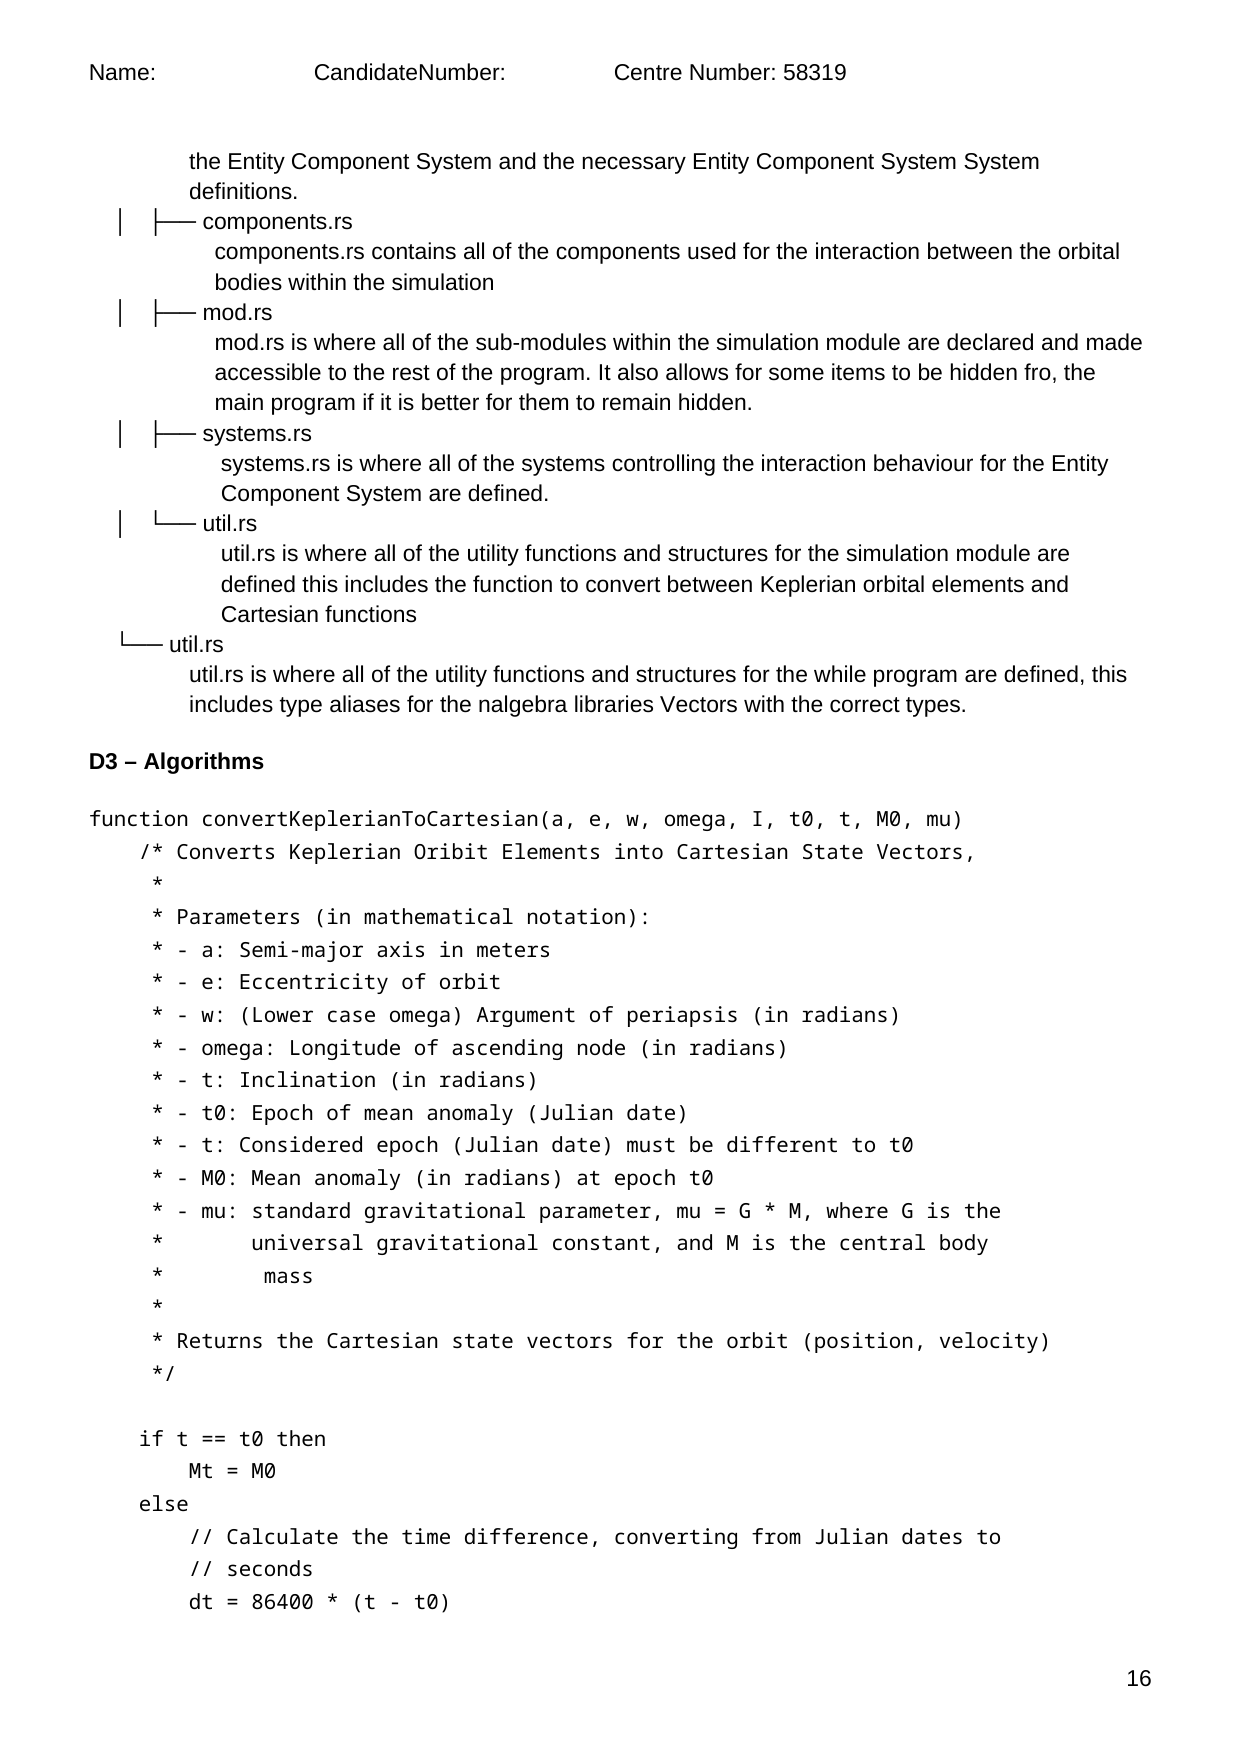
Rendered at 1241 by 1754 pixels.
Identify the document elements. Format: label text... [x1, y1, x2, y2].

text │ └── util.rs [88, 510, 119, 536]
text * [88, 870, 1152, 898]
text │ ├── components.rs [121, 208, 154, 234]
text * - t: Considered epoch (Julian date) must be different to t0 [88, 1131, 1152, 1159]
text * - omega: Longitude of ascending node (in radians) [88, 1033, 1152, 1061]
text * - e: Eccentricity of orbit [88, 967, 1152, 996]
text │ ├── mod.rs [88, 299, 119, 325]
text the Entity Component System and the necessary Entity Component System System definitions. [88, 148, 1152, 204]
text components.rs contains all of the components used for the interaction between the orbital bodies within the simulation [88, 238, 1152, 295]
text │ ├── mod.rs [156, 299, 1152, 325]
text * - w: (Lower case omega) Argument of periapsis (in radians) [88, 1000, 1152, 1028]
subtitle D3 – Algorithms [88, 748, 1152, 774]
text │ └── util.rs [121, 510, 1152, 536]
text util.rs is where all of the utility functions and structures for the simulation module are defined this includes the function to convert between Keplerian orbital elements and Cartesian functions [88, 540, 1152, 627]
text * mass [88, 1261, 1152, 1289]
text if t == t0 then [88, 1424, 1152, 1452]
text */ [88, 1359, 1152, 1387]
text function convertKeplerianToCartesian(a, e, w, omega, I, t0, t, M0, mu) [88, 804, 1152, 833]
text mod.rs is where all of the sub-modules within the simulation module are declared and made accessible to the rest of the program. It also allows for some items to be hidden fro, the main program if it is better for them to remain hidden. [88, 329, 1152, 416]
text * - t0: Epoch of mean anomaly (Julian date) [88, 1098, 1152, 1126]
text // seconds [88, 1554, 1152, 1583]
text systems.rs is where all of the systems controlling the interaction behaviour for the Entity Component System are defined. [88, 450, 1152, 506]
text else [88, 1489, 1152, 1518]
text * - mu: standard gravitational parameter, mu = G * M, where G is the [88, 1196, 1152, 1224]
text dt = 86400 * (t - t0) [88, 1587, 1152, 1615]
text * - M0: Mean anomaly (in radians) at epoch t0 [88, 1163, 1152, 1192]
text util.rs is where all of the utility functions and structures for the while program are defined, this includes type aliases for the nalgebra libraries Vectors with the correct types. [88, 661, 1152, 718]
text * universal gravitational constant, and M is the central body [88, 1228, 1152, 1257]
text * - t: Inclination (in radians) [88, 1065, 1152, 1094]
text * [88, 1293, 1152, 1322]
text /* Converts Keplerian Oribit Elements into Cartesian State Vectors, [88, 837, 1152, 866]
text // Calculate the time difference, converting from Julian dates to [88, 1522, 1152, 1550]
text │ ├── mod.rs [121, 299, 154, 325]
text │ ├── components.rs [156, 208, 1152, 234]
text Mt = M0 [88, 1457, 1152, 1485]
text └── util.rs [88, 631, 1152, 657]
text │ ├── systems.rs [88, 419, 1152, 446]
text * - a: Semi-major axis in meters [88, 935, 1152, 963]
text │ ├── components.rs [88, 208, 119, 234]
text * Parameters (in mathematical notation): [88, 902, 1152, 931]
text * Returns the Cartesian state vectors for the orbit (position, velocity) [88, 1326, 1152, 1354]
